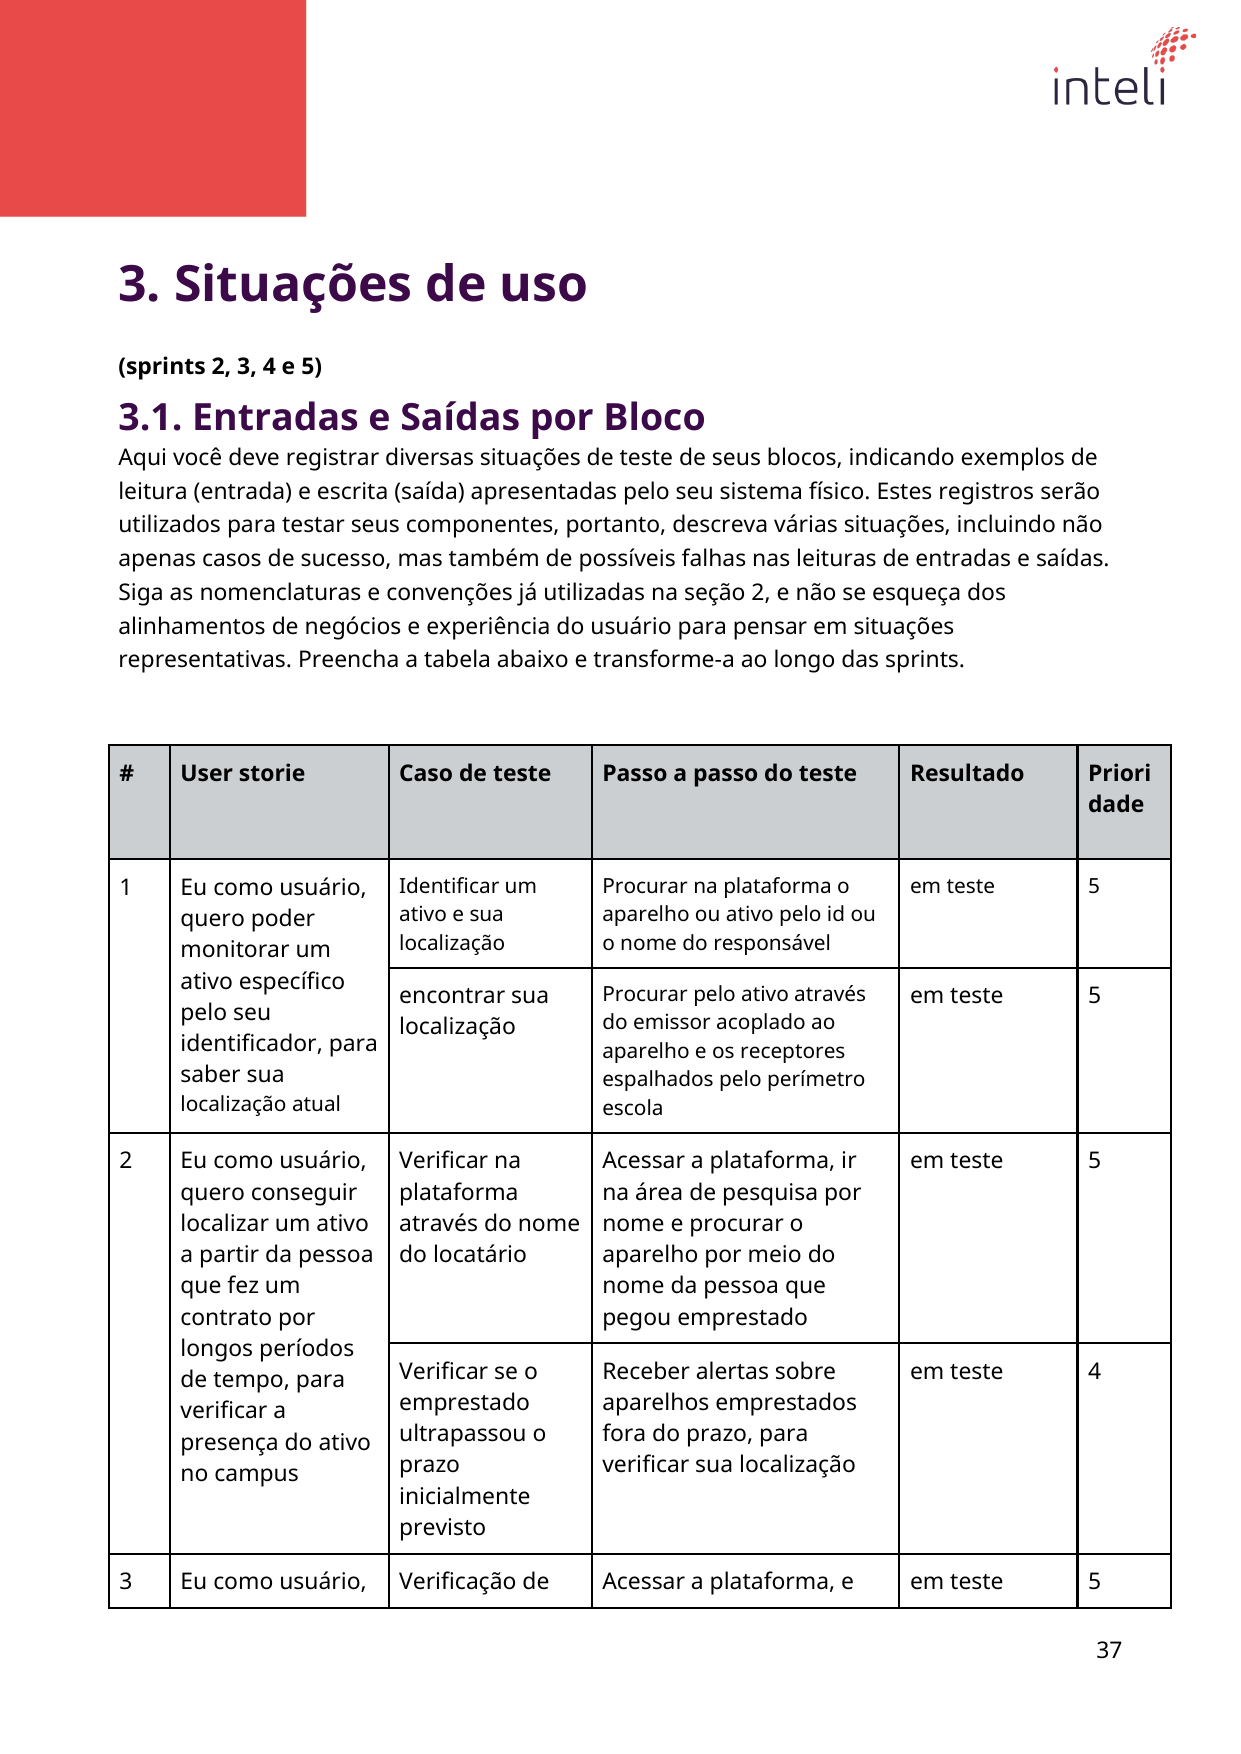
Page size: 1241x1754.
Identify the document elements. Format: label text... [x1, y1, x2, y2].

picture [0, 0, 307, 217]
table_cell Verificar se o emprestado ultrapassou o prazo inicialmente previsto [390, 1344, 591, 1552]
table_cell em teste [900, 1344, 1076, 1552]
table_cell 3 [110, 1555, 169, 1607]
table_header Resultado [900, 746, 1076, 858]
picture [1054, 27, 1197, 105]
table_header Caso de teste [390, 746, 591, 858]
table_cell 5 [1079, 1555, 1170, 1607]
table_cell Acessar a plataforma, e [593, 1555, 898, 1607]
table_cell 2 [110, 1134, 169, 1552]
table_cell Receber alertas sobre aparelhos emprestados fora do prazo, para verificar sua localização [593, 1344, 898, 1552]
table_cell Eu como usuário, quero conseguir localizar um ativo a partir da pessoa que fez um contrato por longos períodos de tempo, para verificar a presença do ativo no campus [171, 1134, 388, 1552]
table_cell 4 [1079, 1344, 1170, 1552]
table_cell Acessar a plataforma, ir na área de pesquisa por nome e procurar o aparelho por meio do nome da pessoa que pegou emprestado [593, 1134, 898, 1342]
table_cell Eu como usuário, quero poder monitorar um ativo específico pelo seu identificador, para saber sua localização atual [171, 860, 388, 1132]
table_cell Identificar um ativo e sua localização [390, 860, 591, 967]
table_header # [110, 746, 169, 858]
table_cell encontrar sua localização [390, 969, 591, 1132]
table_cell em teste [900, 1555, 1076, 1607]
table_cell Verificar na plataforma através do nome do locatário [390, 1134, 591, 1342]
table_cell em teste [900, 969, 1076, 1132]
subtitle 3.1. Entradas e Saídas por Bloco [118, 390, 1122, 441]
table_cell Procurar pelo ativo através do emissor acoplado ao aparelho e os receptores espalhados pelo perímetro escola [593, 969, 898, 1132]
table_cell Procurar na plataforma o aparelho ou ativo pelo id ou o nome do responsável [593, 860, 898, 967]
table_cell 1 [110, 860, 169, 1132]
subtitle 3. Situações de uso [118, 118, 1122, 316]
table_header Passo a passo do teste [593, 746, 898, 858]
subtitle (sprints 2, 3, 4 e 5) [118, 350, 1122, 381]
table_header Prioridade [1079, 746, 1170, 858]
table_cell 5 [1079, 1134, 1170, 1342]
table_cell em teste [900, 1134, 1076, 1342]
table_cell em teste [900, 860, 1076, 967]
table_cell Eu como usuário, [171, 1555, 388, 1607]
table_cell 5 [1079, 860, 1170, 967]
table_header User storie [171, 746, 388, 858]
table_cell Verificação de [390, 1555, 591, 1607]
table_cell 5 [1079, 969, 1170, 1132]
text Aqui você deve registrar diversas situações de teste de seus blocos, indicando exemplos de leitura (entrada) e escrita (saída) apresentadas pelo seu sistema físico. Estes registros serão utilizados para testar seus componentes, portanto, descreva várias situações, incluindo não apenas casos de sucesso, mas também de possíveis falhas nas leituras de entradas e saídas. Siga as nomenclaturas e convenções já utilizadas na seção 2, e não se esqueça dos alinhamentos de negócios e experiência do usuário para pensar em situações representativas. Preencha a tabela abaixo e transforme-a ao longo das sprints. [118, 441, 1122, 674]
